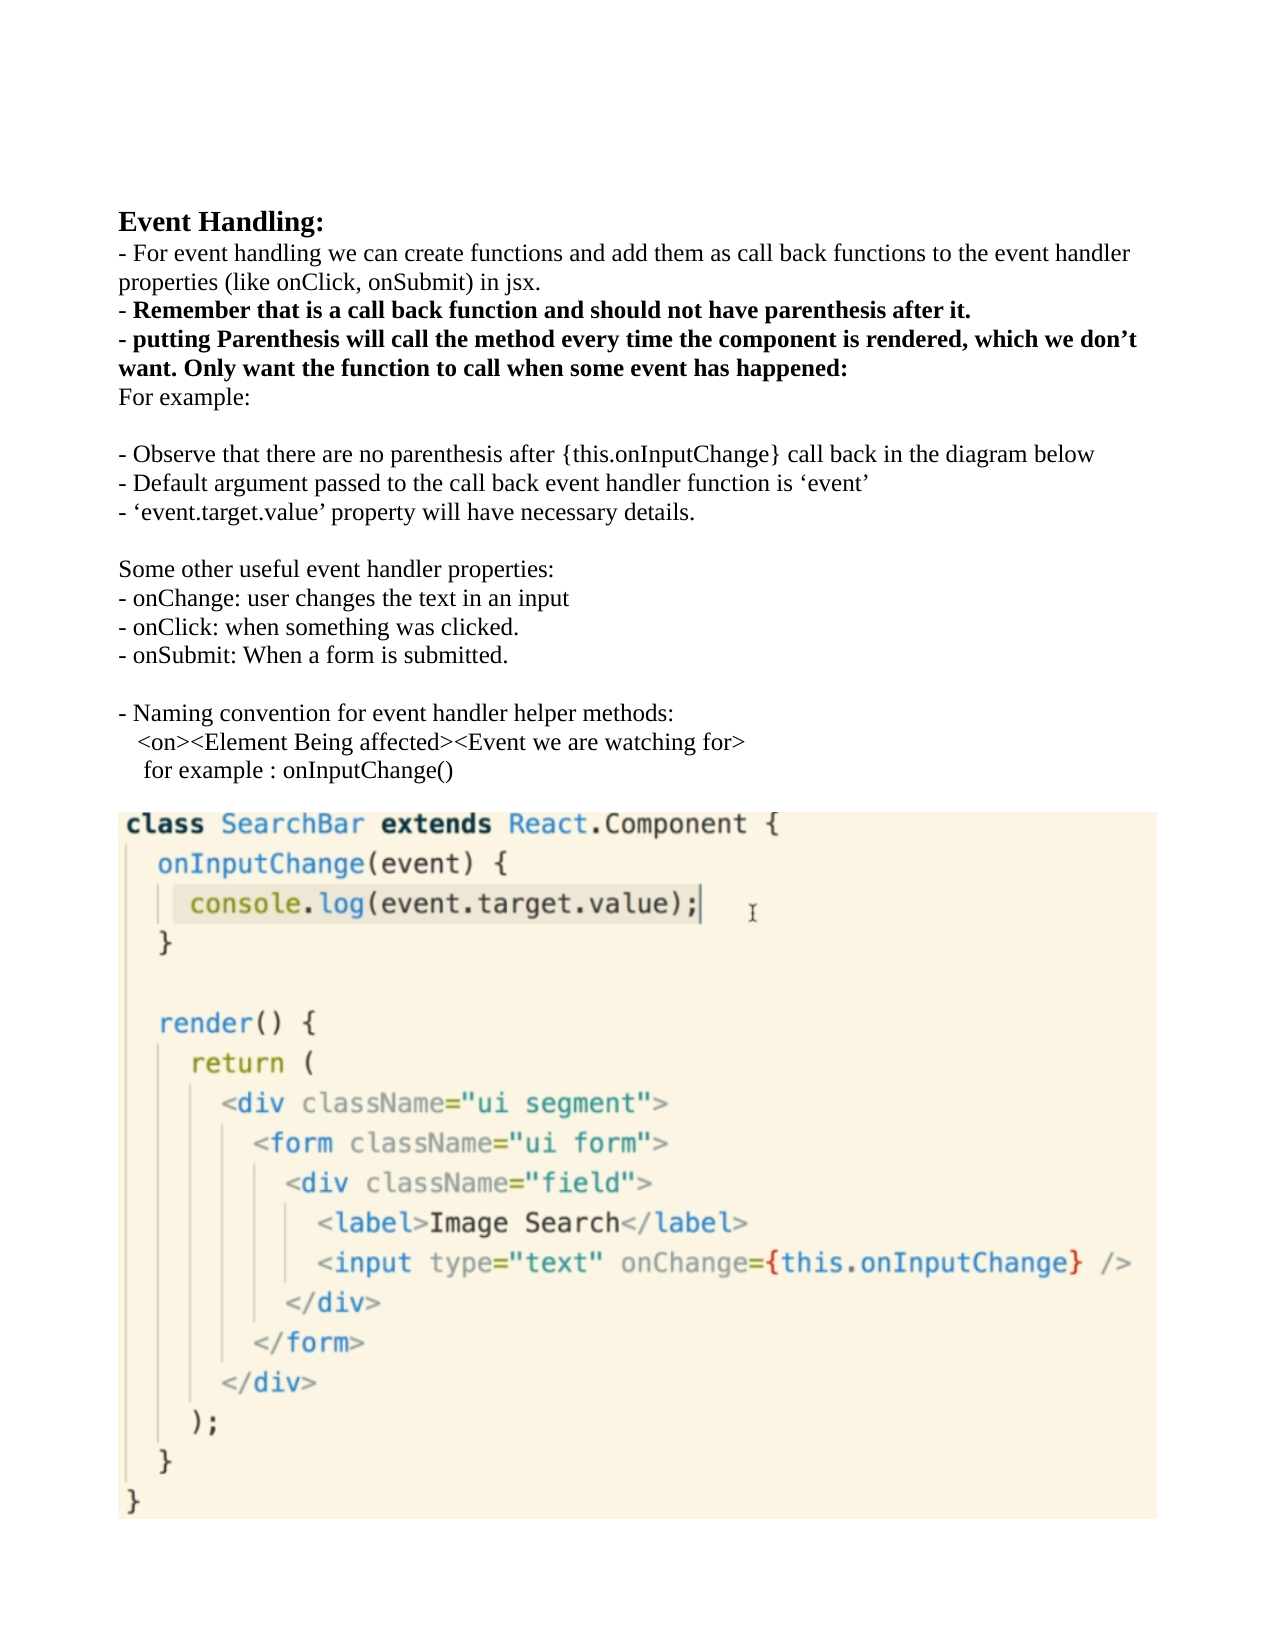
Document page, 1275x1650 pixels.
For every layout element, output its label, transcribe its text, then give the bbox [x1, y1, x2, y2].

text for example : onInputChange() [118, 755, 1157, 784]
text Event Handling: [118, 204, 1157, 238]
text - For event handling we can create functions and add them as call back functions to the event handler properties (like onClick, onSubmit) in jsx. [118, 238, 1157, 295]
text - ‘event.target.value’ property will have necessary details. [118, 497, 1157, 525]
text - Observe that there are no parenthesis after {this.onInputChange} call back in the diagram below [118, 439, 1157, 468]
text - onSubmit: When a form is submitted. [118, 640, 1157, 669]
text <on><Element Being affected><Event we are watching for> [118, 727, 1157, 755]
text - onChange: user changes the text in an input [118, 583, 1157, 612]
picture [118, 812, 1157, 1519]
text - onClick: when something was clicked. [118, 612, 1157, 640]
text - Remember that is a call back function and should not have parenthesis after it. [118, 295, 1157, 324]
text - putting Parenthesis will call the method every time the component is rendered, which we don’t want. Only want the function to call when some event has happened: [118, 324, 1157, 382]
text Some other useful event handler properties: [118, 554, 1157, 583]
text For example: [118, 382, 1157, 410]
text - Default argument passed to the call back event handler function is ‘event’ [118, 468, 1157, 497]
text - Naming convention for event handler helper methods: [118, 698, 1157, 727]
